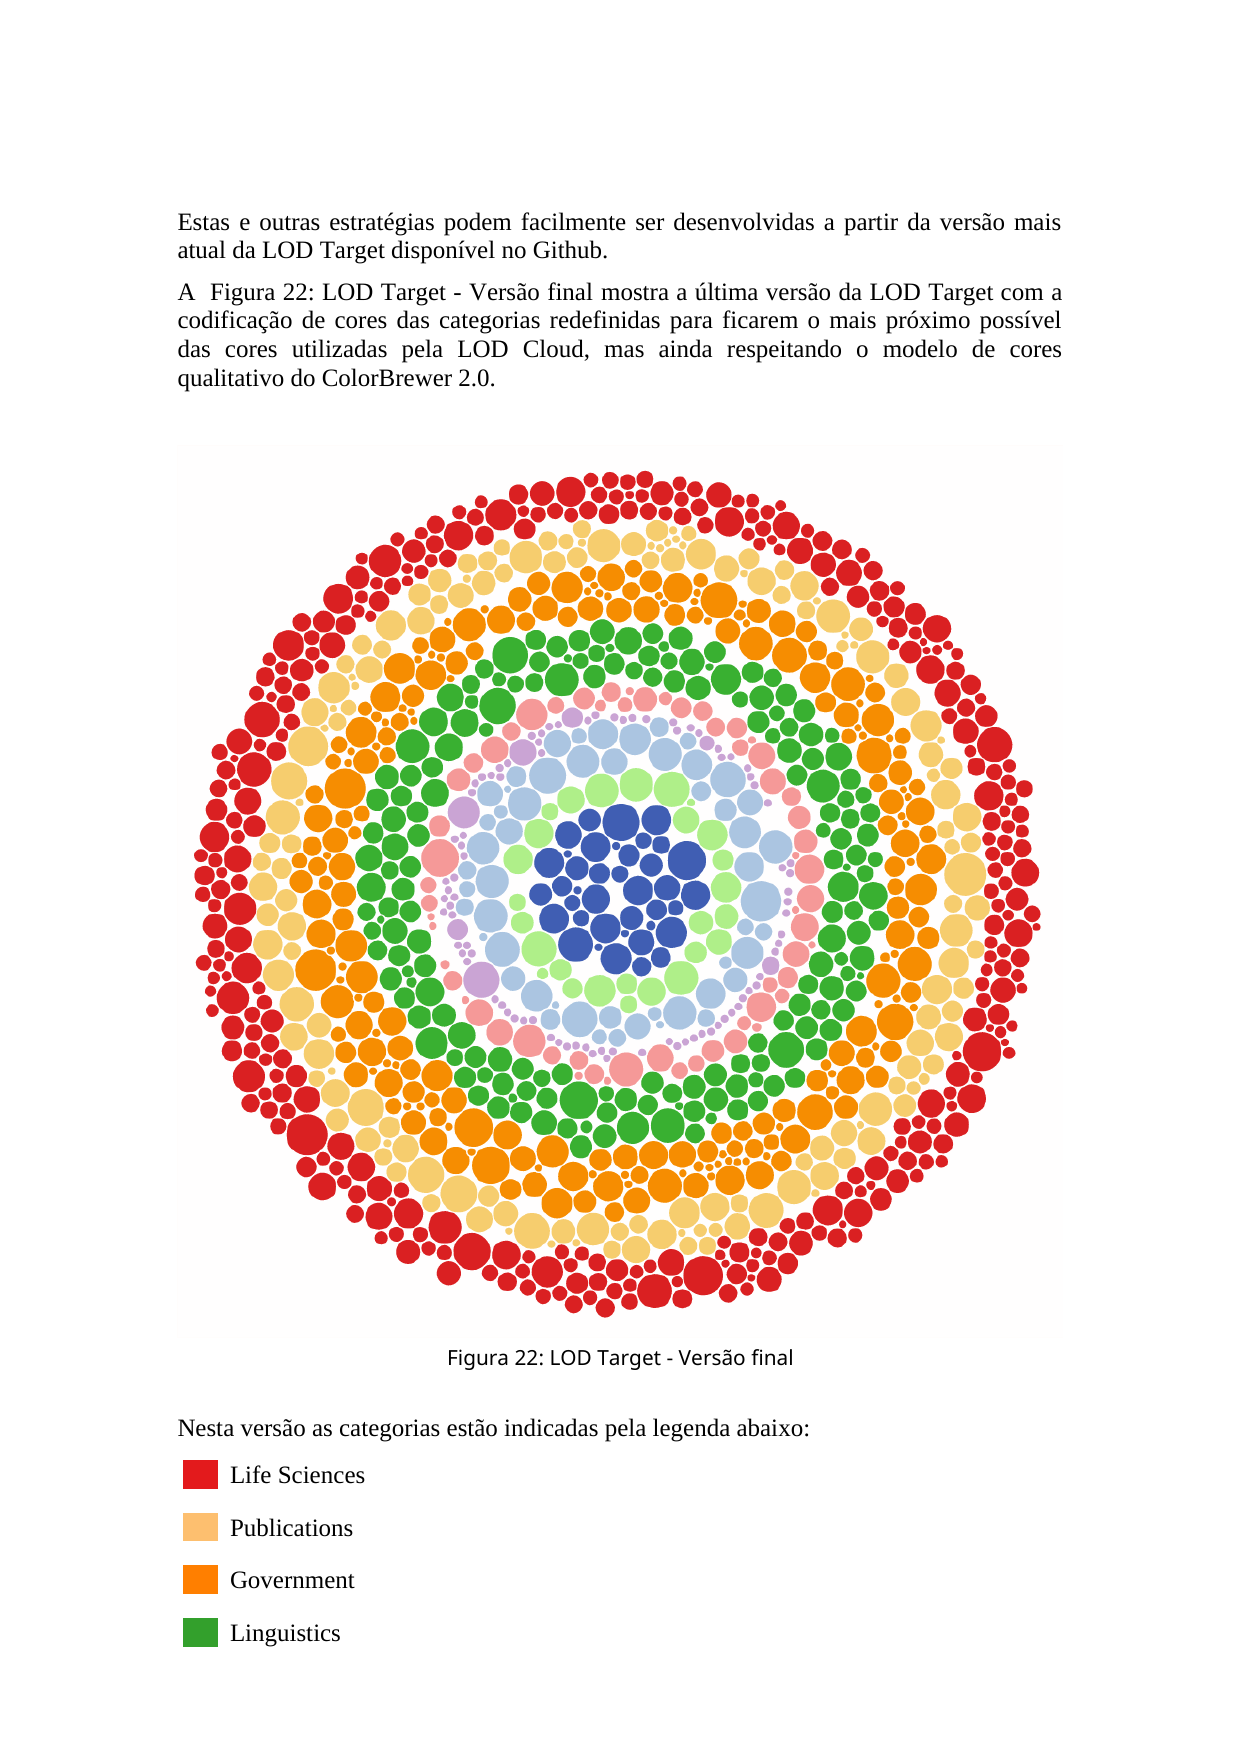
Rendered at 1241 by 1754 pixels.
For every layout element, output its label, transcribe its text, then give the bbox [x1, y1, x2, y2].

text Nesta versão as categorias estão indicadas pela legenda abaixo: [177, 1413, 1063, 1442]
table_cell [177, 1600, 224, 1653]
table_cell Publications [224, 1495, 1063, 1547]
table_cell Linguistics [224, 1600, 1063, 1653]
table_cell Government [224, 1547, 1063, 1600]
table_header [177, 1442, 224, 1494]
text A Figura 22: LOD Target - Versão final mostra a última versão da LOD Target com a codificação de cores das categorias redefinidas para ficarem o mais próximo possível das cores utilizadas pela LOD Cloud, mas ainda respeitando o modelo de cores qualitativo do ColorBrewer 2.0. [177, 277, 1063, 392]
text Figura 22: LOD Target - Versão final [177, 1338, 1063, 1372]
text Estas e outras estratégias podem facilmente ser desenvolvidas a partir da versão mais atual da LOD Target disponível no Github. [177, 207, 1063, 264]
table_cell [177, 1495, 224, 1547]
table_cell [177, 1547, 224, 1600]
picture [177, 445, 1063, 1338]
table_header Life Sciences [224, 1442, 1063, 1494]
